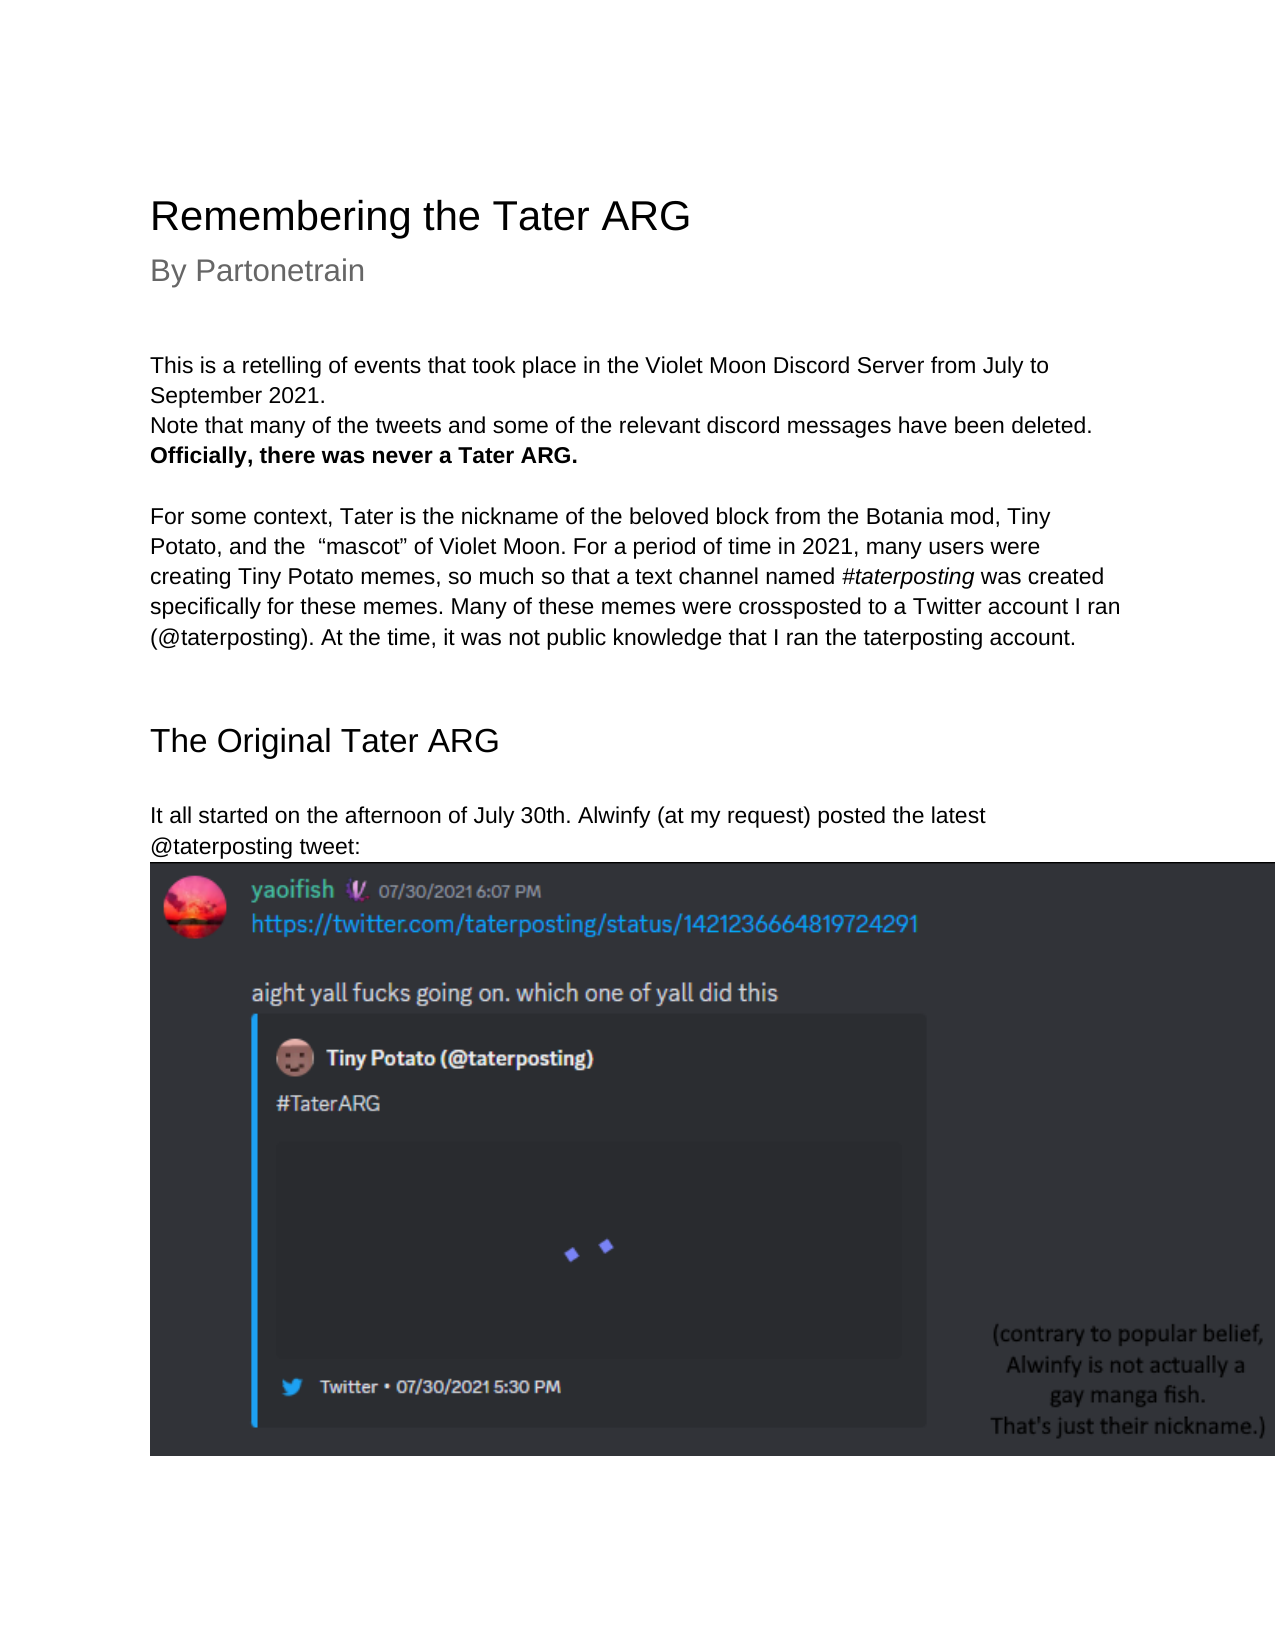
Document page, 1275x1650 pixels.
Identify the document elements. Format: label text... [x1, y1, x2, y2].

text It all started on the afternoon of July 30th. Alwinfy (at my request) posted the latest @taterposting tweet: [150, 802, 1125, 859]
subtitle By Partonetrain [150, 252, 1125, 288]
text Note that many of the tweets and some of the relevant discord messages have been deleted. Officially, there was never a Tater ARG. [150, 412, 1125, 468]
picture [150, 862, 1275, 1456]
text For some context, Tater is the nickname of the beloved block from the Botania mod, Tiny Potato, and the “mascot” of Violet Moon. For a period of time in 2021, many users were creating Tiny Potato memes, so much so that a text channel named #taterposting was created specifically for these memes. Many of these memes were crossposted to a Twitter account I ran (@taterposting). At the time, it was not public knowledge that I ran the taterposting account. [150, 503, 1125, 650]
subtitle The Original Tater ARG [150, 721, 1125, 760]
text This is a retelling of events that took place in the Violet Moon Discord Server from July to September 2021. [150, 352, 1125, 408]
subtitle Remembering the Tater ARG [150, 192, 1125, 239]
